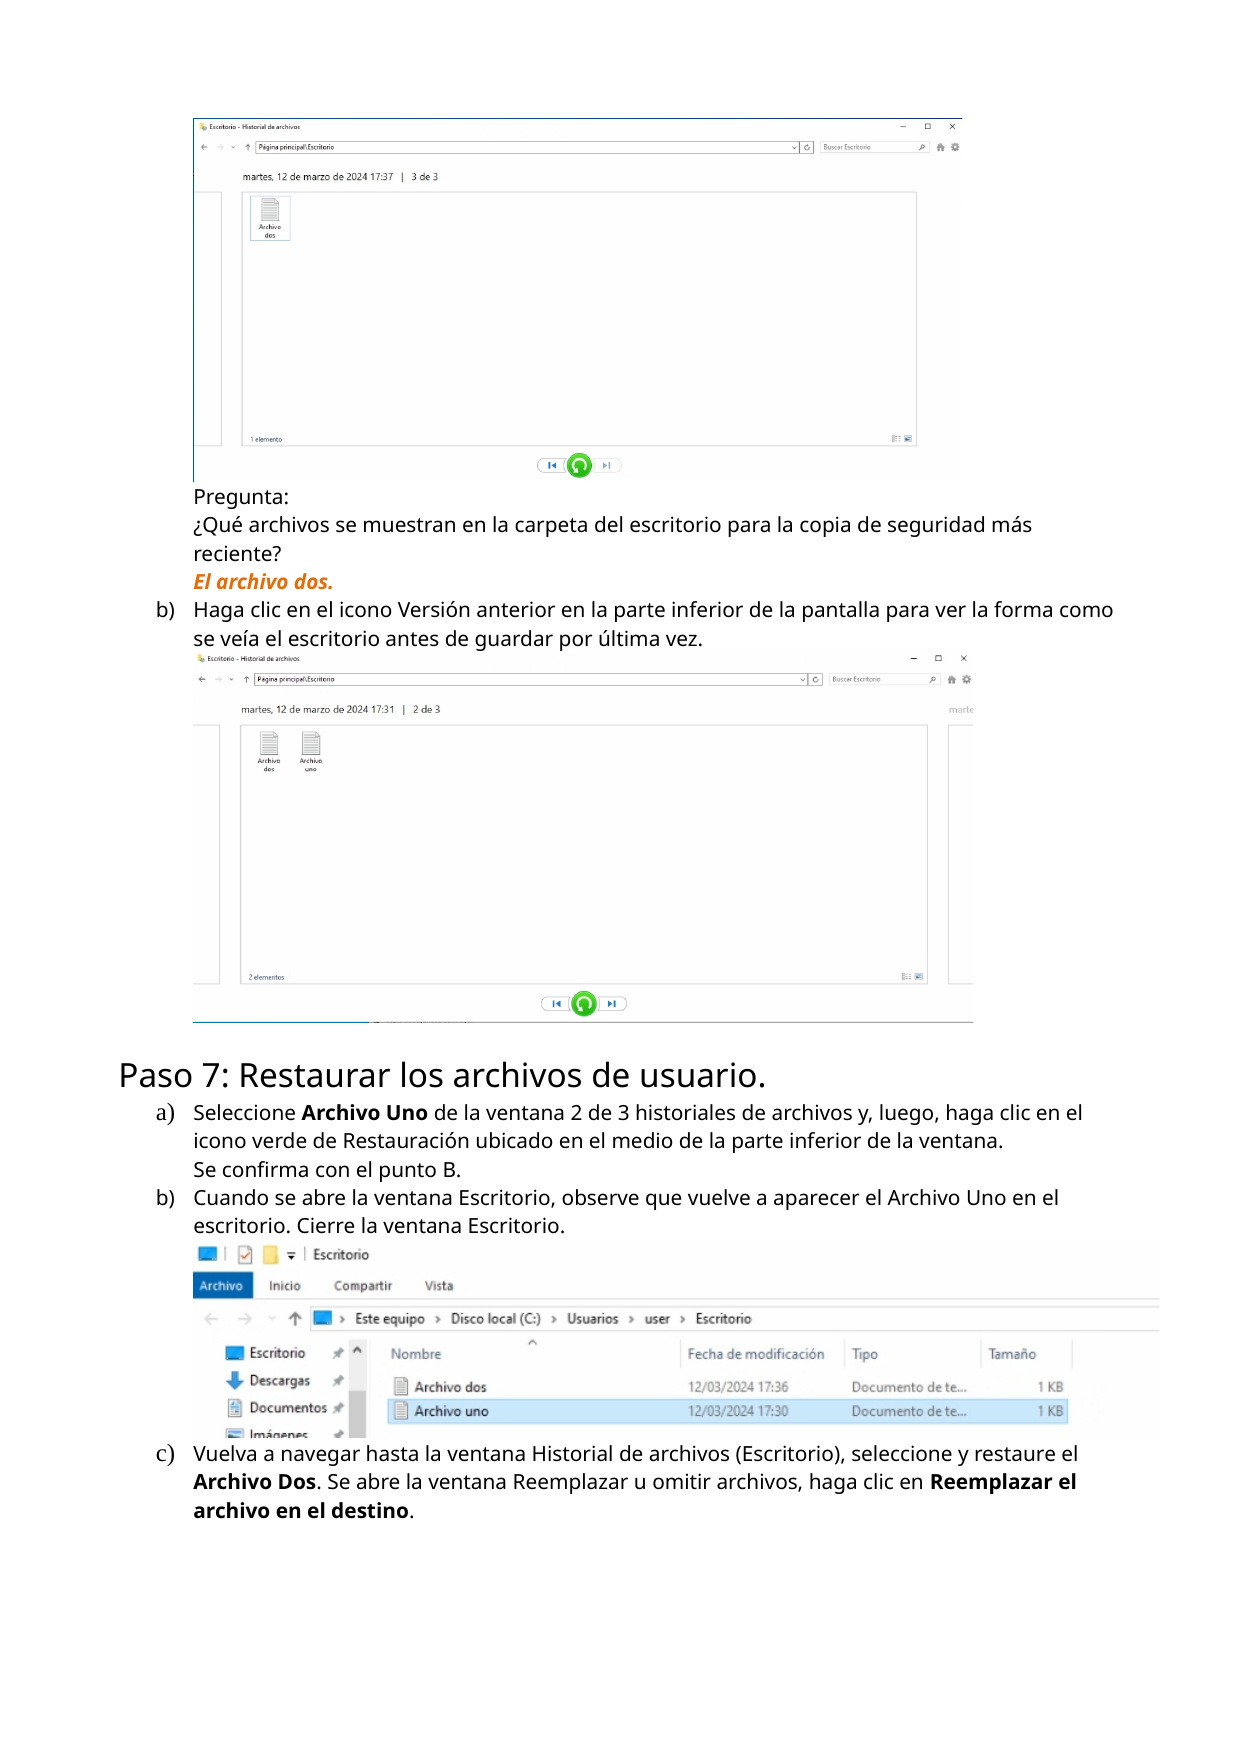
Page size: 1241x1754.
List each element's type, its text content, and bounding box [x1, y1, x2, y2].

list ¿Qué archivos se muestran en la carpeta del escritorio para la copia de seguridad más reciente? [156, 510, 1122, 567]
list Cuando se abre la ventana Escritorio, observe que vuelve a aparecer el Archivo Uno en el escritorio. Cierre la ventana Escritorio. [156, 1183, 1122, 1240]
list Se confirma con el punto B. [156, 1155, 1122, 1183]
picture [193, 118, 963, 482]
list Haga clic en el icono Versión anterior en la parte inferior de la pantalla para ver la forma como se veía el escritorio antes de guardar por última vez. [156, 596, 1122, 652]
text Paso 7: Restaurar los archivos de usuario. [118, 1051, 1122, 1097]
picture [193, 1240, 1160, 1438]
picture [193, 652, 974, 1023]
list Pregunta: [156, 482, 1122, 510]
list Seleccione Archivo Uno de la ventana 2 de 3 historiales de archivos y, luego, haga clic en el icono verde de Restauración ubicado en el medio de la parte inferior de la ventana. [156, 1097, 1122, 1155]
list Vuelva a navegar hasta la ventana Historial de archivos (Escritorio), seleccione y restaure el Archivo Dos. Se abre la ventana Reemplazar u omitir archivos, haga clic en Reemplazar el archivo en el destino. [156, 1438, 1122, 1524]
list El archivo dos. [156, 567, 1122, 596]
